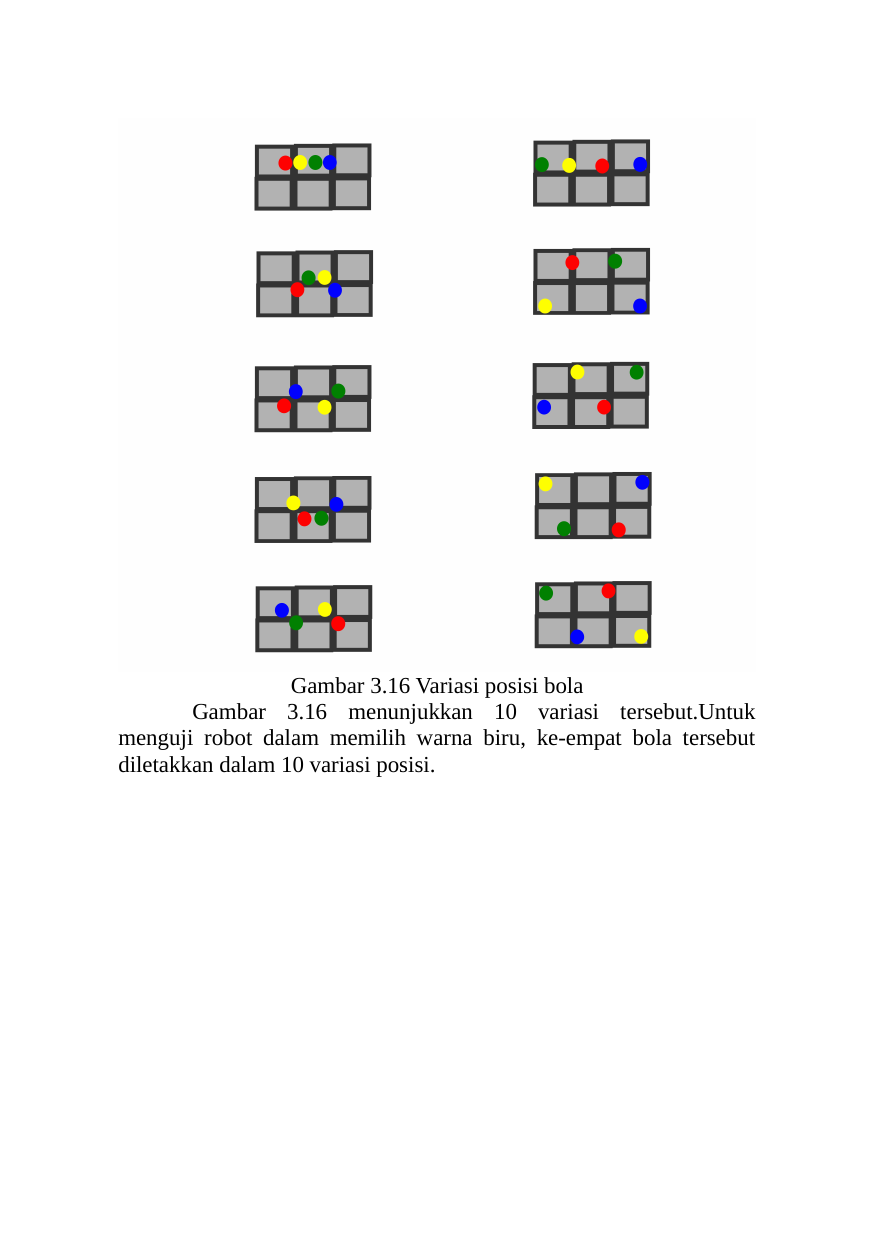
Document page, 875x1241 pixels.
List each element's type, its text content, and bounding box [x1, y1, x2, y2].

text Gambar 3.16 menunjukkan 10 variasi tersebut.Untuk menguji robot dalam memilih warna biru, ke-empat bola tersebut diletakkan dalam 10 variasi posisi. [118, 698, 756, 777]
text Gambar 3.16 Variasi posisi bola [118, 672, 756, 698]
picture [118, 118, 756, 672]
